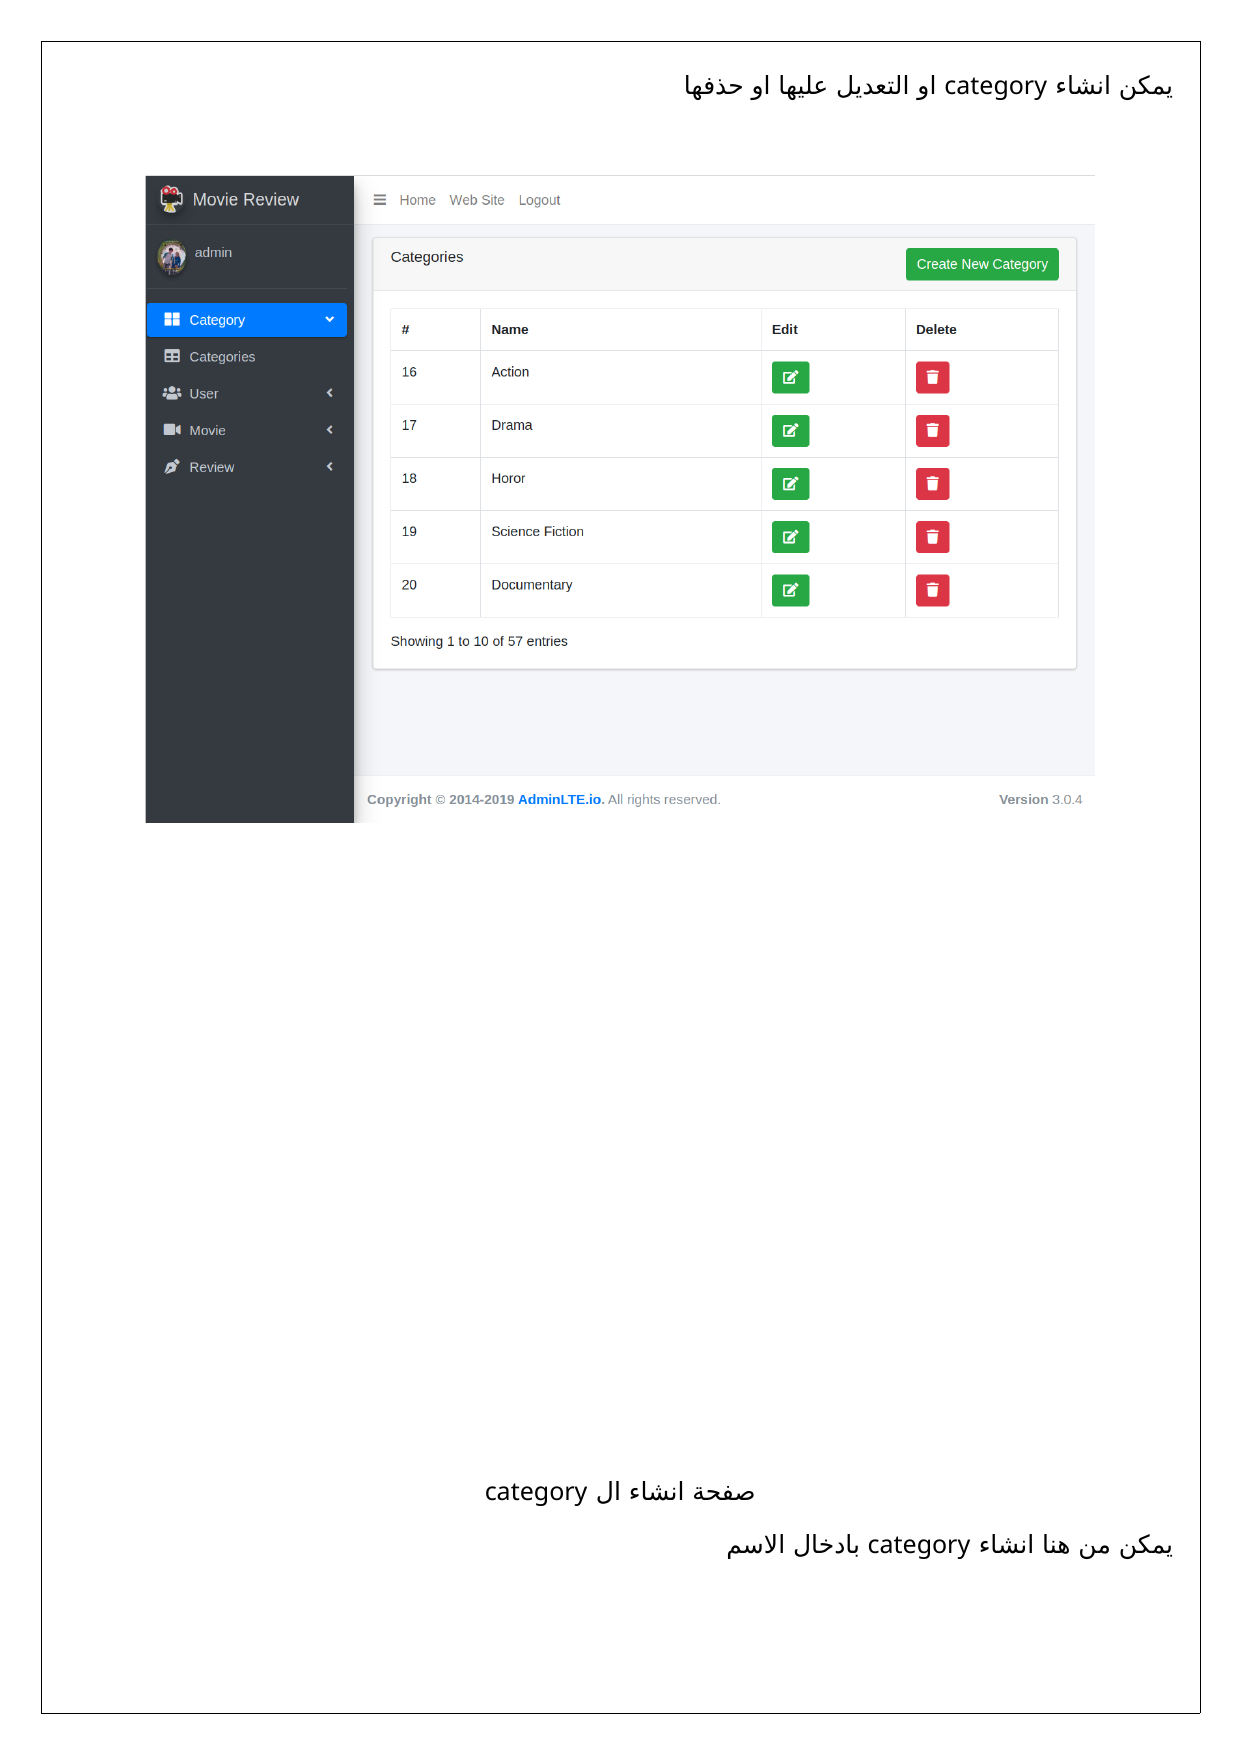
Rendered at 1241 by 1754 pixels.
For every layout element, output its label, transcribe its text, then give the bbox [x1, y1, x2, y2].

text صفحة انشاء ال category [68, 1473, 1173, 1507]
picture [145, 175, 1095, 823]
text يمكن من هنا انشاء category بادخال الاسم [68, 1527, 1173, 1561]
text يمكن انشاء category او التعديل عليها او حذفها [68, 68, 1173, 102]
